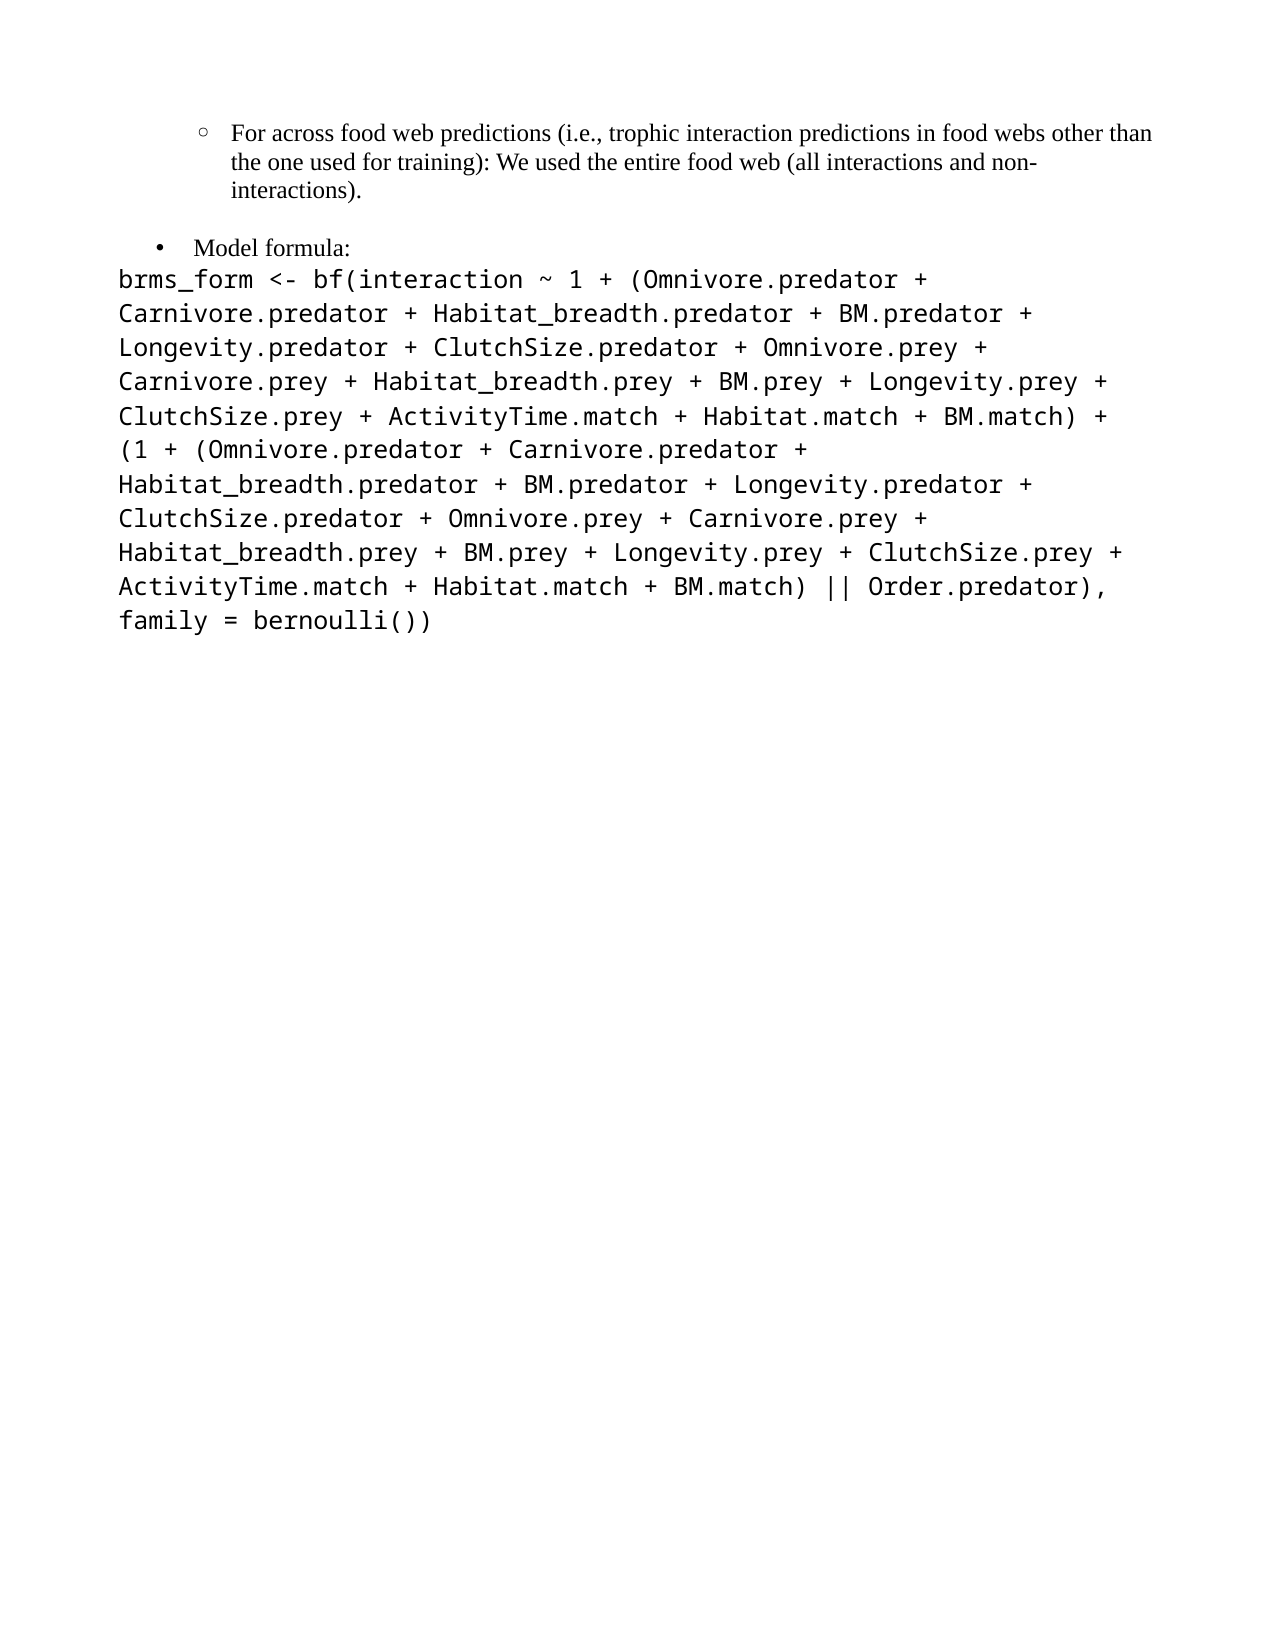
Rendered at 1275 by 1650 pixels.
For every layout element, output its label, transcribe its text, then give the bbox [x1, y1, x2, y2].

list Model formula: [156, 233, 1157, 262]
list For across food web predictions (i.e., trophic interaction predictions in food webs other than the one used for training): We used the entire food web (all interactions and non-interactions). [193, 118, 1157, 204]
text brms_form <- bf(interaction ~ 1 + (Omnivore.predator + Carnivore.predator + Habitat_breadth.predator + BM.predator + Longevity.predator + ClutchSize.predator + Omnivore.prey + Carnivore.prey + Habitat_breadth.prey + BM.prey + Longevity.prey + ClutchSize.prey + ActivityTime.match + Habitat.match + BM.match) + (1 + (Omnivore.predator + Carnivore.predator + Habitat_breadth.predator + BM.predator + Longevity.predator + ClutchSize.predator + Omnivore.prey + Carnivore.prey + Habitat_breadth.prey + BM.prey + Longevity.prey + ClutchSize.prey + ActivityTime.match + Habitat.match + BM.match) || Order.predator), family = bernoulli()) [118, 262, 1157, 637]
